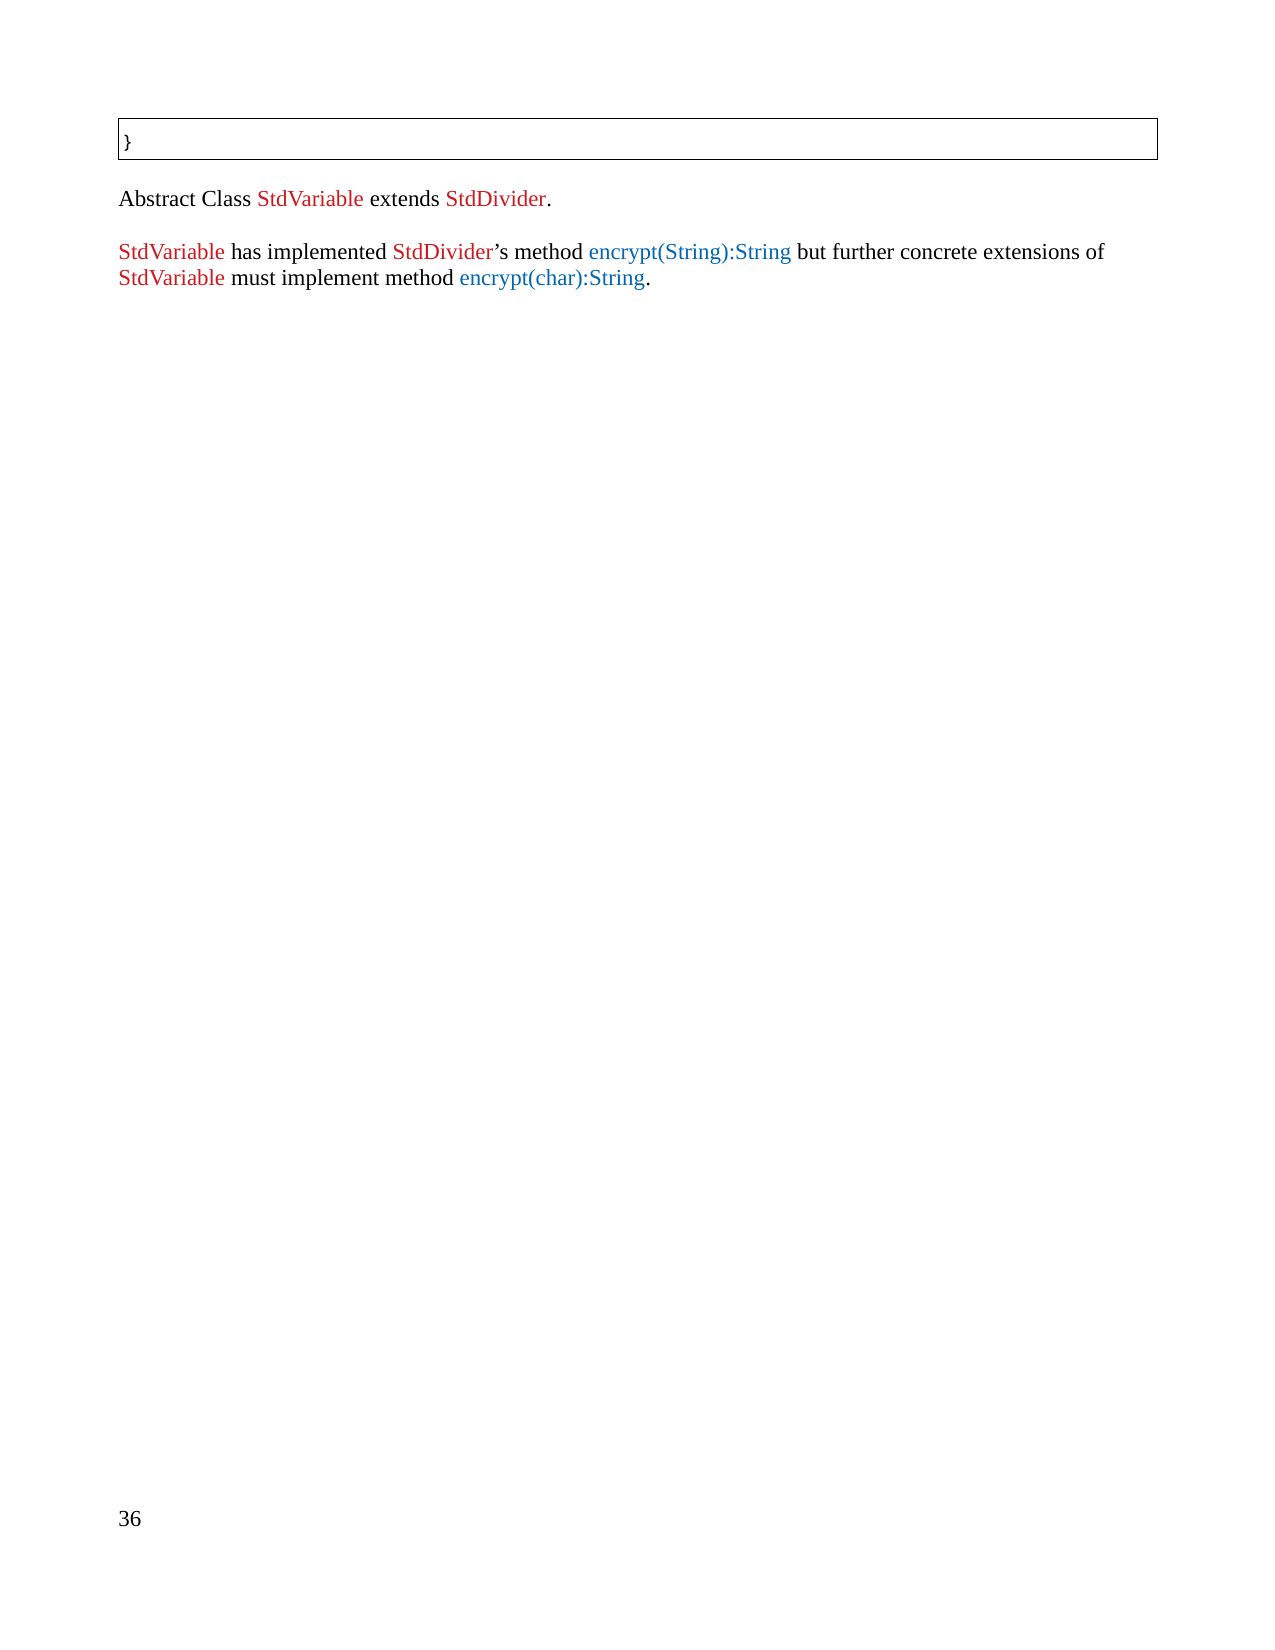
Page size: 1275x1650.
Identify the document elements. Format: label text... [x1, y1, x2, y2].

table_cell } [119, 119, 1157, 159]
text StdVariable has implemented StdDivider’s method encrypt(String):String but further concrete extensions of StdVariable must implement method encrypt(char):String. [118, 238, 1157, 290]
text Abstract Class StdVariable extends StdDivider. [118, 185, 1157, 211]
